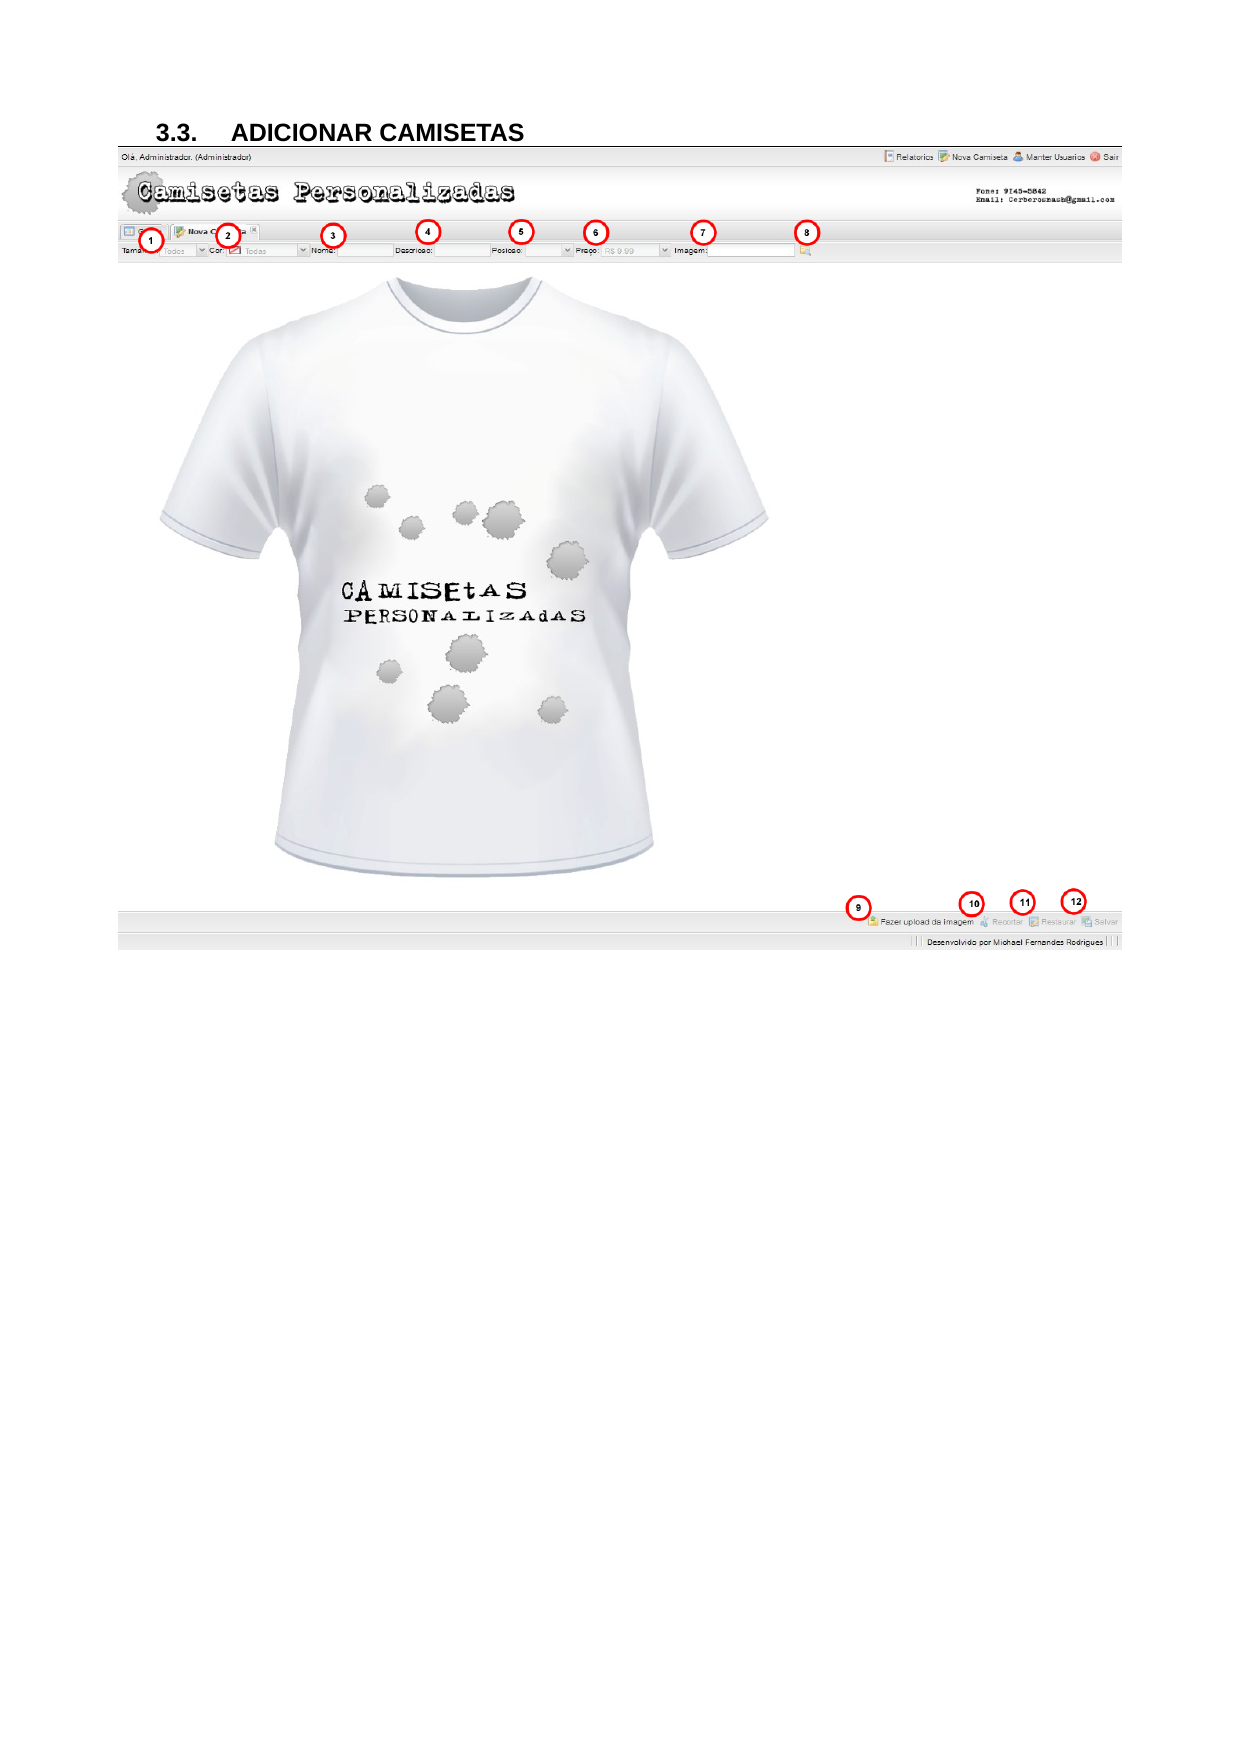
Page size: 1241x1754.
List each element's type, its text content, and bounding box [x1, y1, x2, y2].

list ADICIONAR CAMISETAS [118, 118, 1122, 146]
picture [118, 146, 1122, 950]
